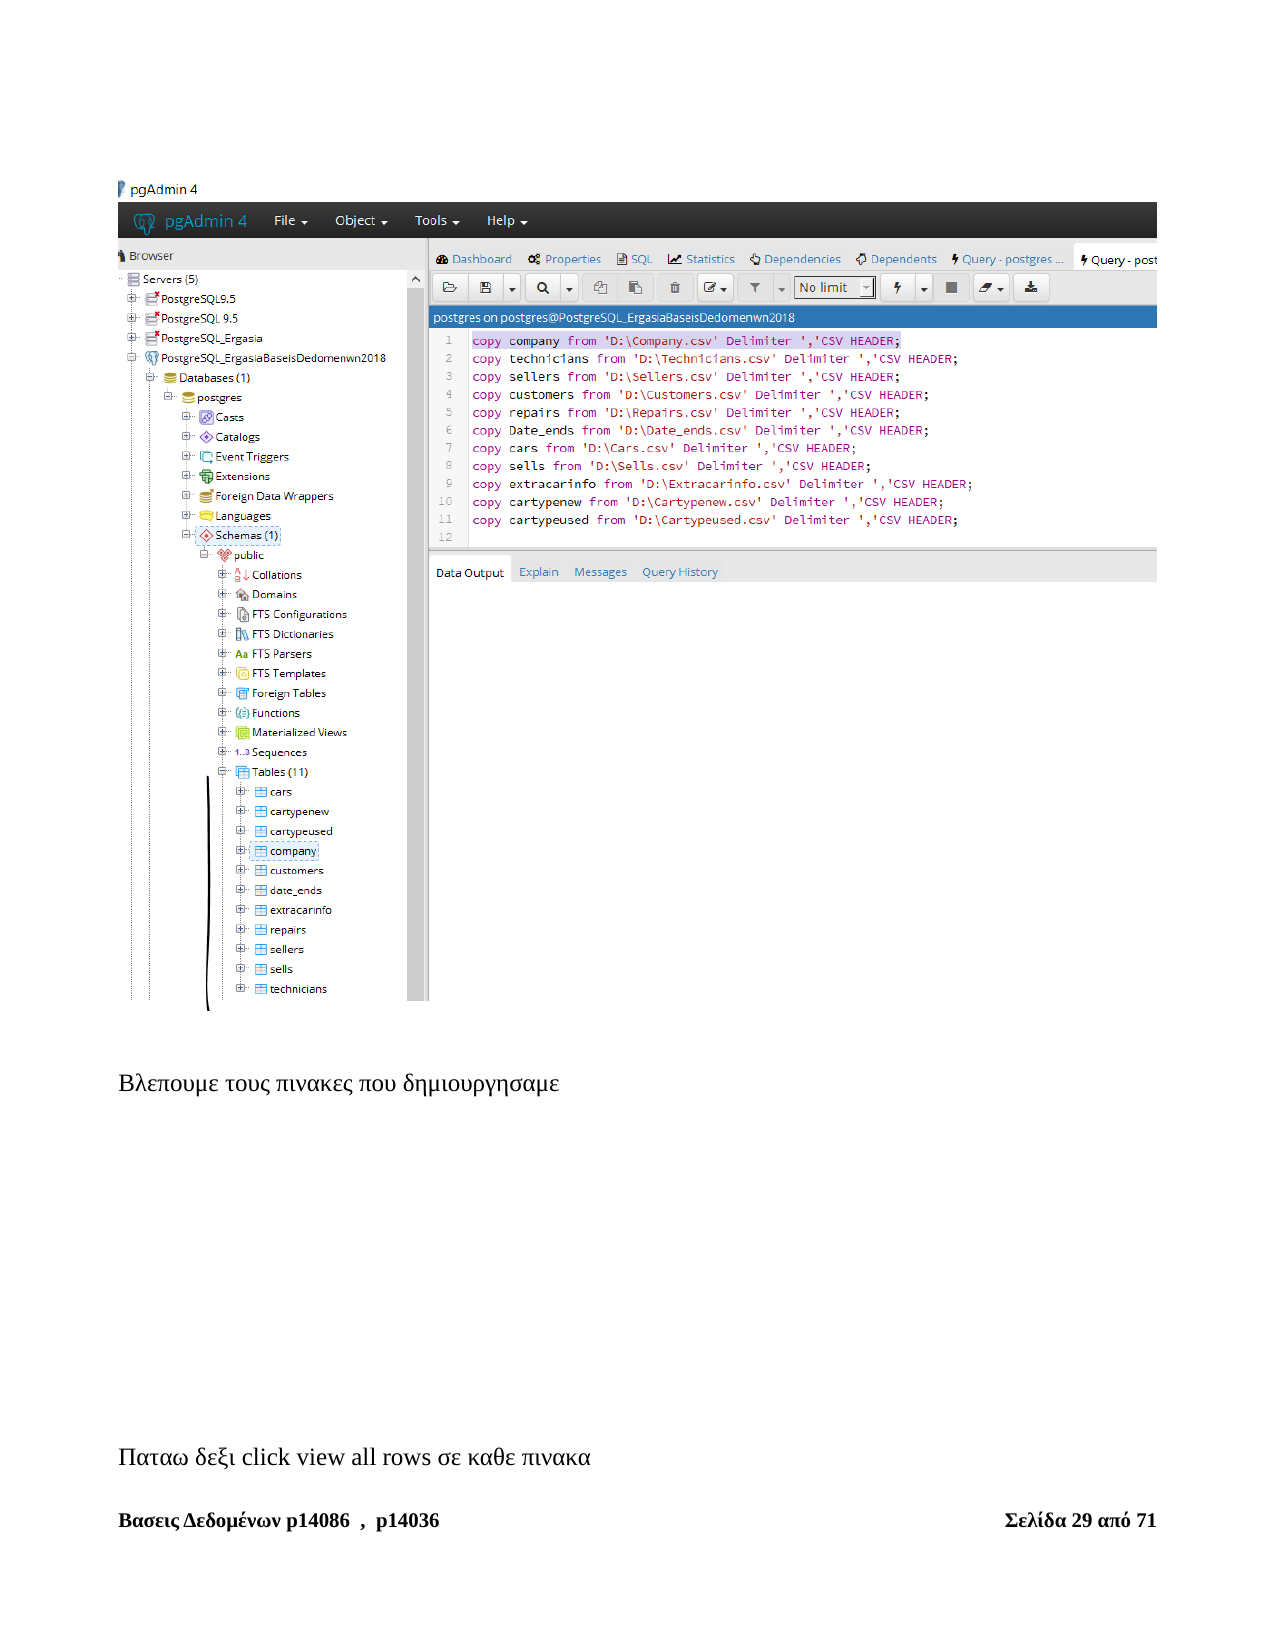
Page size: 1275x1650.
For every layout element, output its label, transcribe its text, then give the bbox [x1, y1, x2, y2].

text Βλεπουμε τους πινακες που δημιουργησαμε [118, 1068, 1157, 1097]
text Παταω δεξι click view all rows σε καθε πινακα [118, 1442, 1157, 1471]
picture [118, 176, 1157, 1011]
